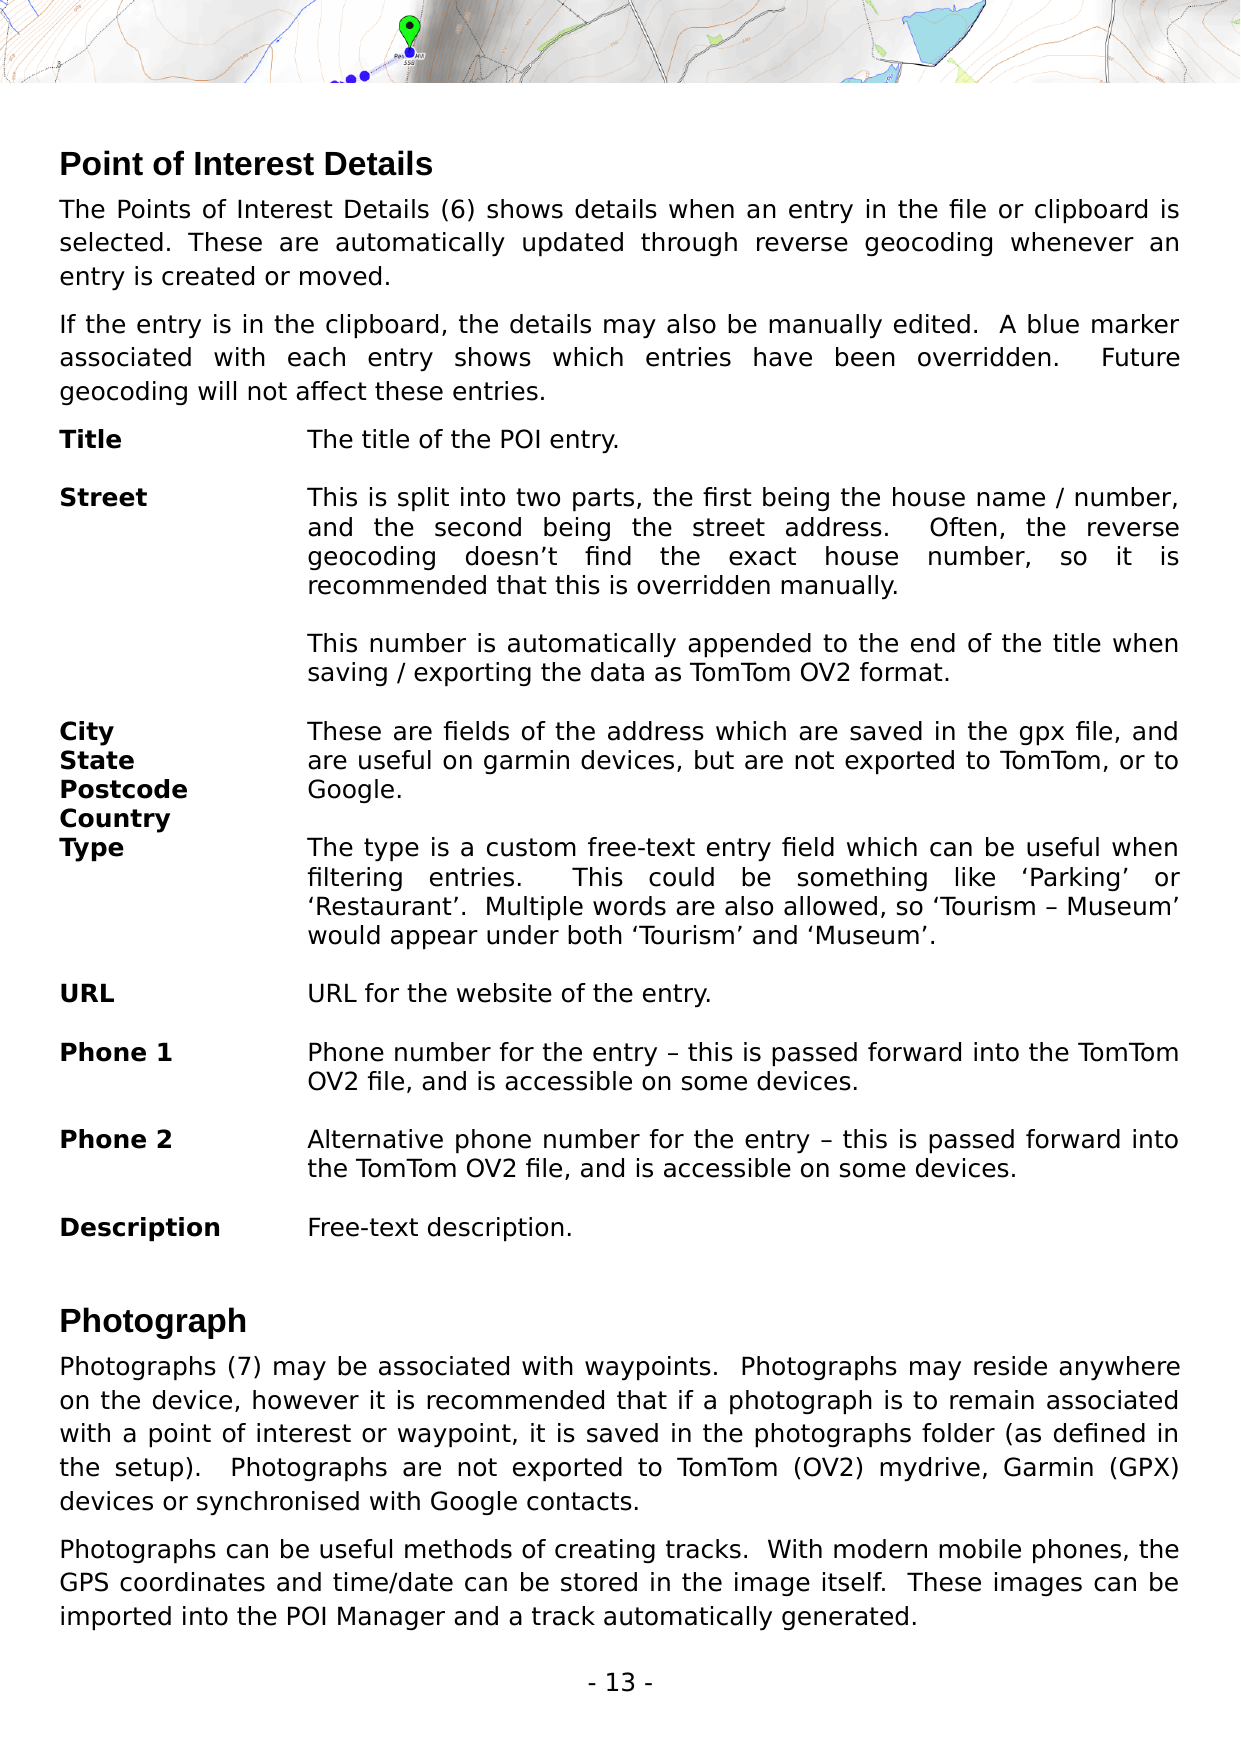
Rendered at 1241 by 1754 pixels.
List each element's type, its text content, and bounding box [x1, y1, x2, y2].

table_cell Description [59, 1213, 307, 1242]
table_cell Type [59, 834, 307, 979]
table_cell City State Postcode Country [59, 717, 307, 833]
table_cell Phone number for the entry – this is passed forward into the TomTom OV2 file, and is accessible on some devices. [307, 1038, 1181, 1125]
table_header The title of the POI entry. [307, 425, 1181, 483]
table_cell Phone 1 [59, 1038, 307, 1125]
table_cell Alternative phone number for the entry – this is passed forward into the TomTom OV2 file, and is accessible on some devices. [307, 1125, 1181, 1213]
subtitle Photograph [59, 1263, 1181, 1340]
table_cell Free-text description. [307, 1213, 1181, 1242]
subtitle Photographs can be useful methods of creating tracks. With modern mobile phones, the GPS coordinates and time/date can be stored in the image itself. These images can be imported into the POI Manager and a track automatically generated. [59, 1535, 1181, 1631]
text The Points of Interest Details (6) shows details when an entry in the file or clipboard is selected. These are automatically updated through reverse geocoding whenever an entry is created or moved. [59, 195, 1181, 291]
text If the entry is in the clipboard, the details may also be manually edited. A blue marker associated with each entry shows which entries have been overridden. Future geocoding will not affect these entries. [59, 310, 1181, 406]
table_cell URL [59, 979, 307, 1038]
table_cell These are fields of the address which are saved in the gpx file, and are useful on garmin devices, but are not exported to TomTom, or to Google. [307, 717, 1181, 833]
table_header Title [59, 425, 307, 483]
table_cell Phone 2 [59, 1125, 307, 1213]
table_cell Street [59, 484, 307, 717]
subtitle Photographs (7) may be associated with waypoints. Photographs may reside anywhere on the device, however it is recommended that if a photograph is to remain associated with a point of interest or waypoint, it is saved in the photographs folder (as defined in the setup). Photographs are not exported to TomTom (OV2) mydrive, Garmin (GPX) devices or synchronised with Google contacts. [59, 1352, 1181, 1516]
table_cell This is split into two parts, the first being the house name / number, and the second being the street address. Often, the reverse geocoding doesn’t find the exact house number, so it is recommended that this is overridden manually. This number is automatically appended to the end of the title when saving / exporting the data as TomTom OV2 format. [307, 484, 1181, 717]
picture [0, 0, 1241, 83]
subtitle Point of Interest Details [59, 144, 1181, 182]
table_cell URL for the website of the entry. [307, 979, 1181, 1038]
table_cell The type is a custom free-text entry field which can be useful when filtering entries. This could be something like ‘Parking’ or ‘Restaurant’. Multiple words are also allowed, so ‘Tourism – Museum’ would appear under both ‘Tourism’ and ‘Museum’. [307, 834, 1181, 979]
